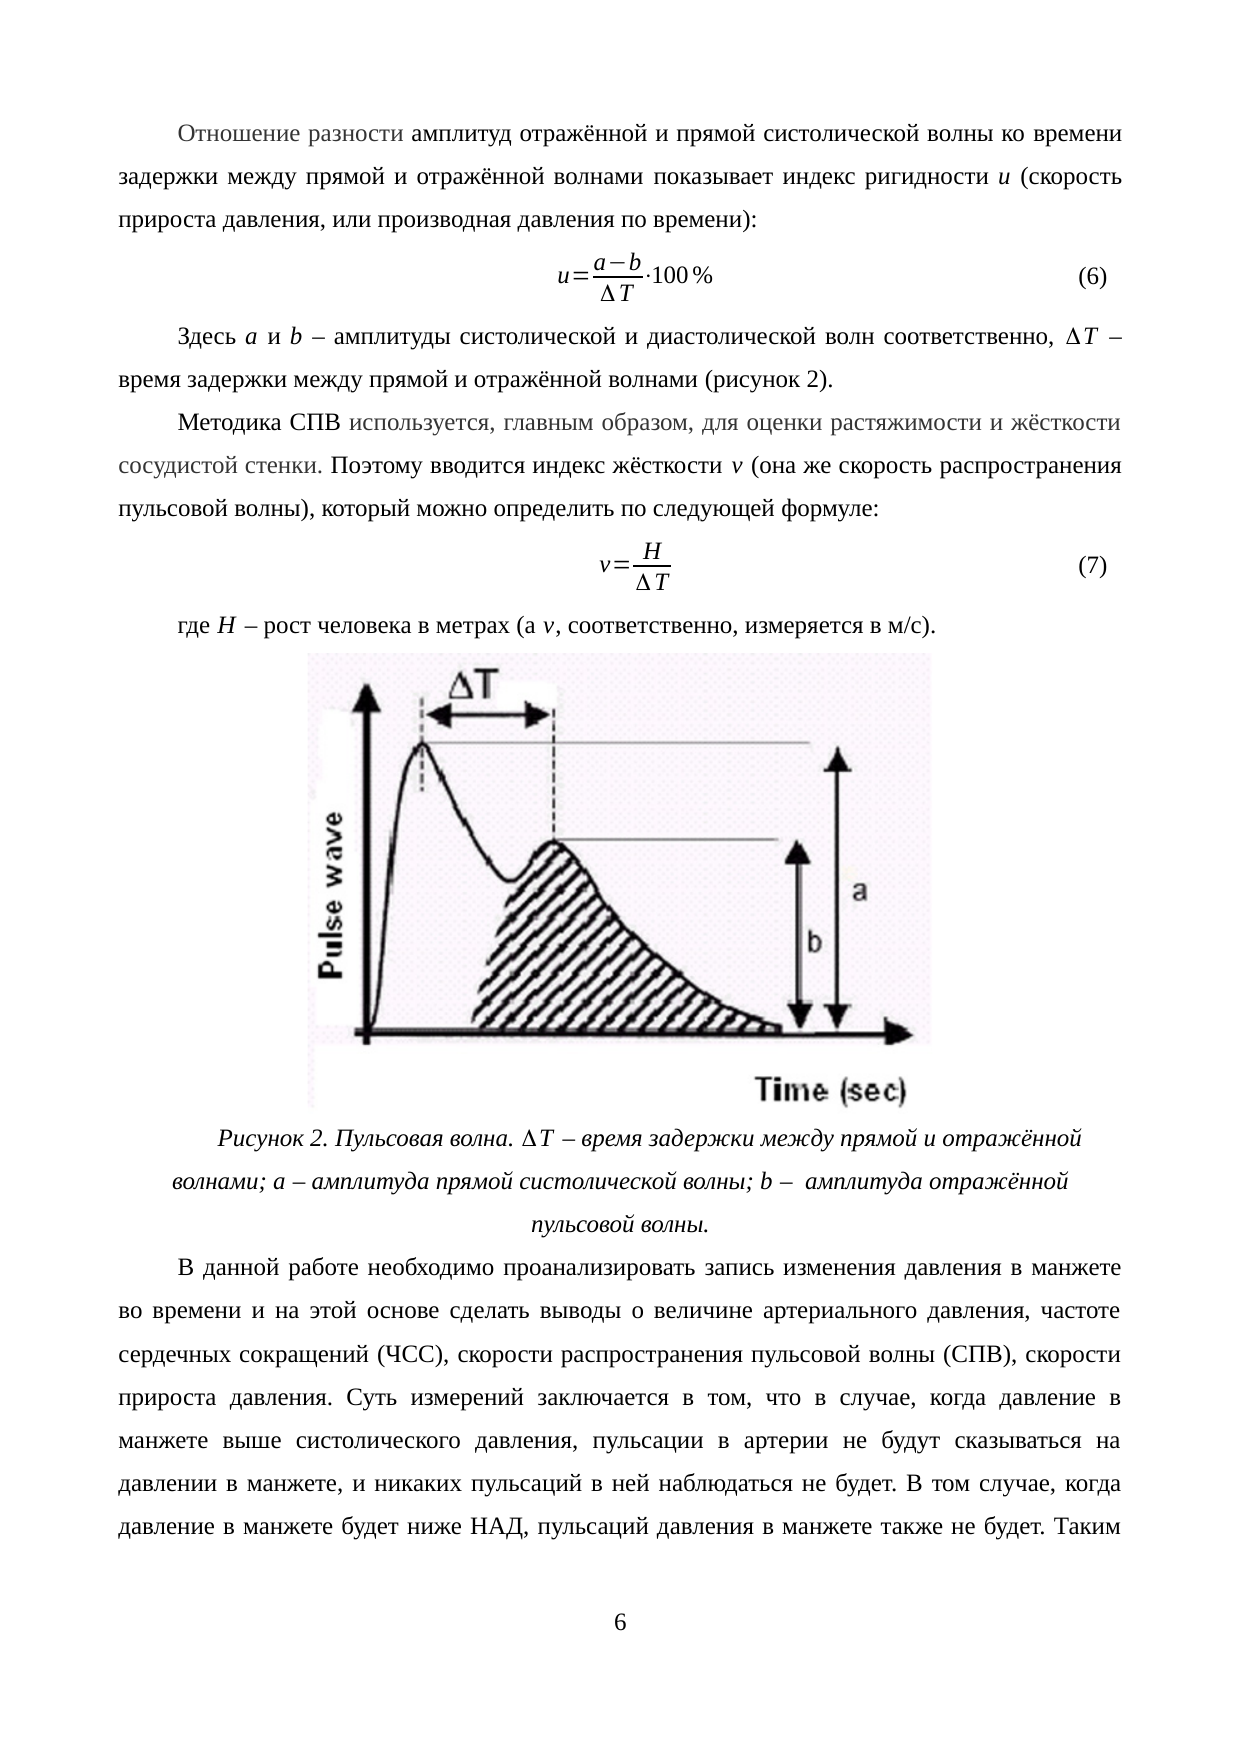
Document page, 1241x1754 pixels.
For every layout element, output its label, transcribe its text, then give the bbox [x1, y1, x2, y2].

text Здесь и – амплитуды систолической и диастолической волн соответственно, – время задержки между прямой и отражённой волнами (рисунок 2). [118, 321, 1122, 393]
text Рисунок 2. Пульсовая волна. – время задержки между прямой и отражённой волнами; – амплитуда прямой систолической волны; – амплитуда отражённой пульсовой волны. [118, 1123, 1122, 1238]
text В данной работе необходимо проанализировать запись изменения давления в манжете во времени и на этой основе сделать выводы о величине артериального давления, частоте сердечных сокращений (ЧСС), скорости распространения пульсовой волны (СПВ), скорости прироста давления. Суть измерений заключается в том, что в случае, когда давление в манжете выше систолического давления, пульсации в артерии не будут сказываться на давлении в манжете, и никаких пульсаций в ней наблюдаться не будет. В том случае, когда давление в манжете будет ниже НАД, пульсаций давления в манжете также не будет. Таким [118, 1252, 1122, 1540]
text Методика СПВ используется, главным образом, для оценки растяжимости и жёсткости сосудистой стенки. Поэтому вводится индекс жёсткости (она же скорость распространения пульсовой волны), который можно определить по следующей формуле: [118, 407, 1122, 522]
text (6) [118, 247, 1122, 307]
picture [307, 653, 933, 1124]
text где – рост человека в метрах (а , соответственно, измеряется в м/с). [118, 610, 1122, 639]
text (7) [118, 537, 1122, 596]
text Отношение разности амплитуд отражённой и прямой систолической волны ко времени задержки между прямой и отражённой волнами показывает индекс ригидности (скорость прироста давления, или производная давления по времени): [118, 118, 1122, 233]
